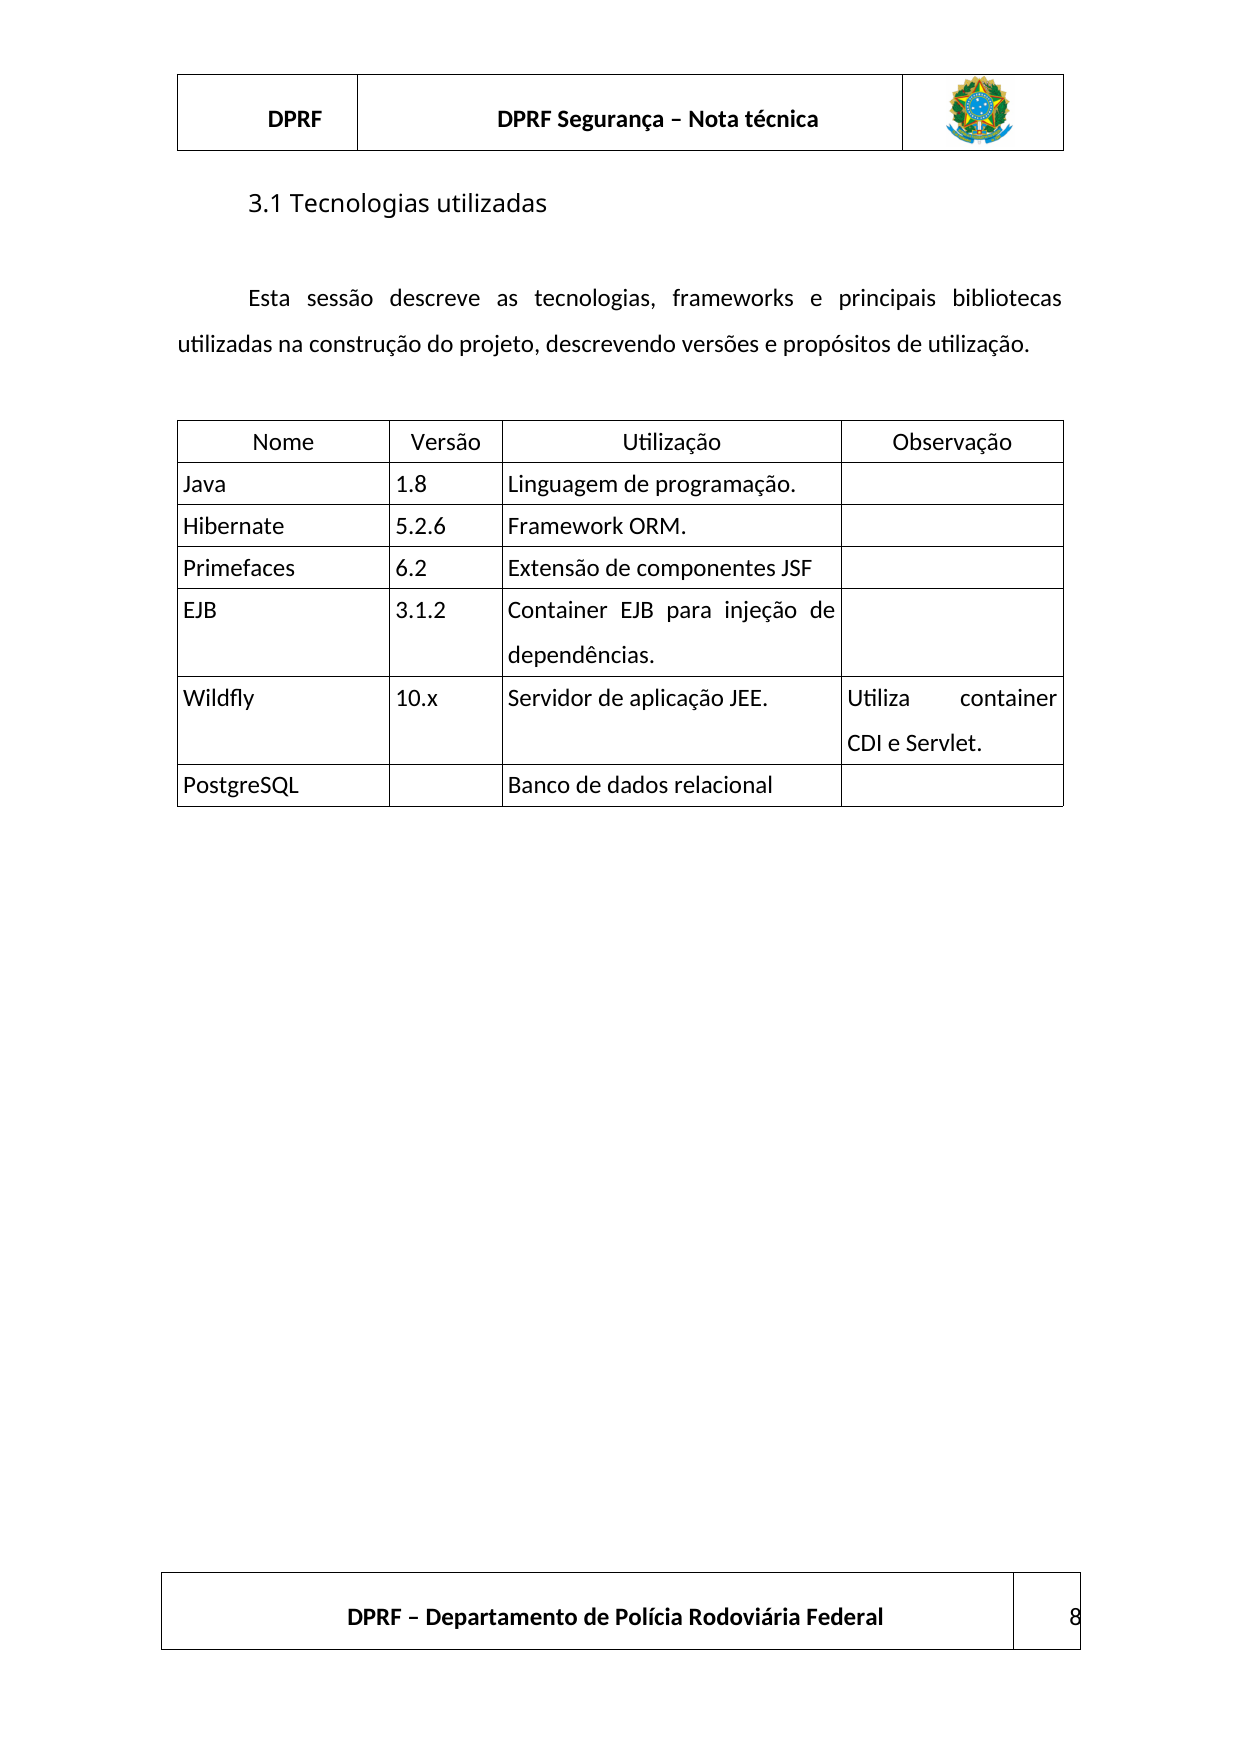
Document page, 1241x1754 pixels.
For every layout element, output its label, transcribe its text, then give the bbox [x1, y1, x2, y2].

table_cell Hibernate [178, 505, 389, 546]
table_cell EJB [178, 589, 389, 676]
table_cell [842, 589, 1063, 676]
subtitle 3.1 Tecnologias utilizadas [547, 186, 1063, 220]
table_cell PostgreSQL [178, 765, 389, 806]
table_cell 10.x [390, 677, 502, 764]
table_cell [842, 463, 1063, 504]
table_cell Java [178, 463, 389, 504]
table_cell [842, 765, 1063, 806]
table_cell Banco de dados relacional [503, 765, 841, 806]
text Esta sessão descreve as tecnologias, frameworks e principais bibliotecas utilizadas na construção do projeto, descrevendo versões e propósitos de utilização. [177, 283, 1063, 359]
picture [944, 75, 1020, 149]
table_cell 1.8 [390, 463, 502, 504]
table_header Nome [178, 421, 389, 462]
table_header Utilização [503, 421, 841, 462]
table_cell Wildfly [178, 677, 389, 764]
table_cell Primefaces [178, 547, 389, 588]
table_header Versão [390, 421, 502, 462]
table_header Observação [842, 421, 1063, 462]
table_cell Framework ORM. [503, 505, 841, 546]
table_cell 5.2.6 [390, 505, 502, 546]
table_cell Servidor de aplicação JEE. [503, 677, 841, 764]
table_cell Linguagem de programação. [503, 463, 841, 504]
table_cell [842, 547, 1063, 588]
table_cell 6.2 [390, 547, 502, 588]
table_cell Utiliza container CDI e Servlet. [842, 677, 1063, 764]
table_cell 3.1.2 [390, 589, 502, 676]
table_cell [842, 505, 1063, 546]
table_cell Extensão de componentes JSF [503, 547, 841, 588]
table_cell Container EJB para injeção de dependências. [503, 589, 841, 676]
table_cell [390, 765, 502, 806]
